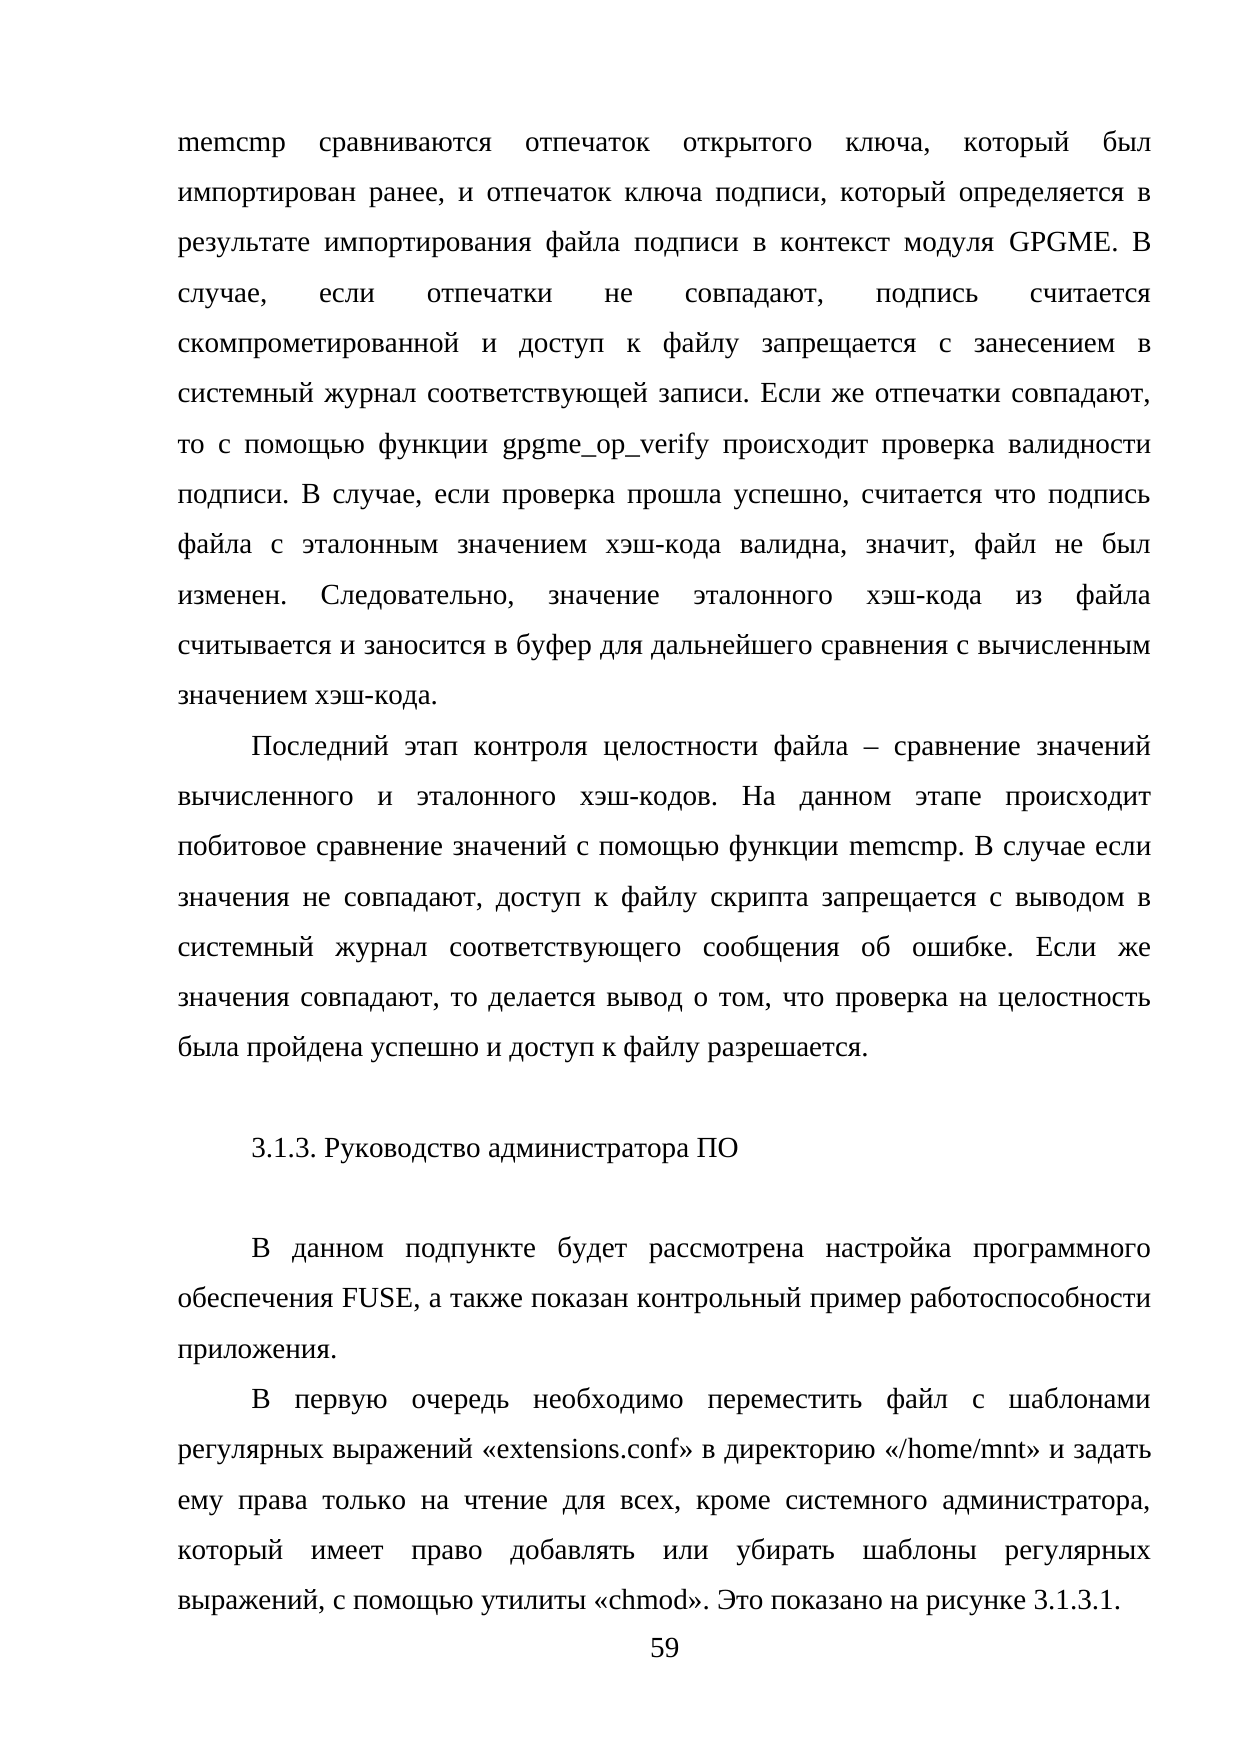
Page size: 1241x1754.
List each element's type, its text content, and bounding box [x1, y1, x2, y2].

text В данном подпункте будет рассмотрена настройка программного обеспечения FUSE, а также показан контрольный пример работоспособности приложения. [177, 1230, 1152, 1364]
text В первую очередь необходимо переместить файл с шаблонами регулярных выражений «extensions.conf» в директорию «/home/mnt» и задать ему права только на чтение для всех, кроме системного администратора, который имеет право добавлять или убирать шаблоны регулярных выражений, с помощью утилиты «chmod». Это показано на рисунке 3.1.3.1. [177, 1381, 1152, 1616]
subtitle Руководство администратора ПО [177, 1130, 1152, 1163]
text Последний этап контроля целостности файла – сравнение значений вычисленного и эталонного хэш-кодов. На данном этапе происходит побитовое сравнение значений с помощью функции memcmp. В случае если значения не совпадают, доступ к файлу скрипта запрещается с выводом в системный журнал соответствующего сообщения об ошибке. Если же значения совпадают, то делается вывод о том, что проверка на целостность была пройдена успешно и доступ к файлу разрешается. [177, 728, 1152, 1063]
text memcmp сравниваются отпечаток открытого ключа, который был импортирован ранее, и отпечаток ключа подписи, который определяется в результате импортирования файла подписи в контекст модуля GPGME. В случае, если отпечатки не совпадают, подпись считается скомпрометированной и доступ к файлу запрещается с занесением в системный журнал соответствующей записи. Если же отпечатки совпадают, то с помощью функции gpgme_op_verify происходит проверка валидности подписи. В случае, если проверка прошла успешно, считается что подпись файла с эталонным значением хэш-кода валидна, значит, файл не был изменен. Следовательно, значение эталонного хэш-кода из файла считывается и заносится в буфер для дальнейшего сравнения с вычисленным значением хэш-кода. [177, 124, 1152, 711]
